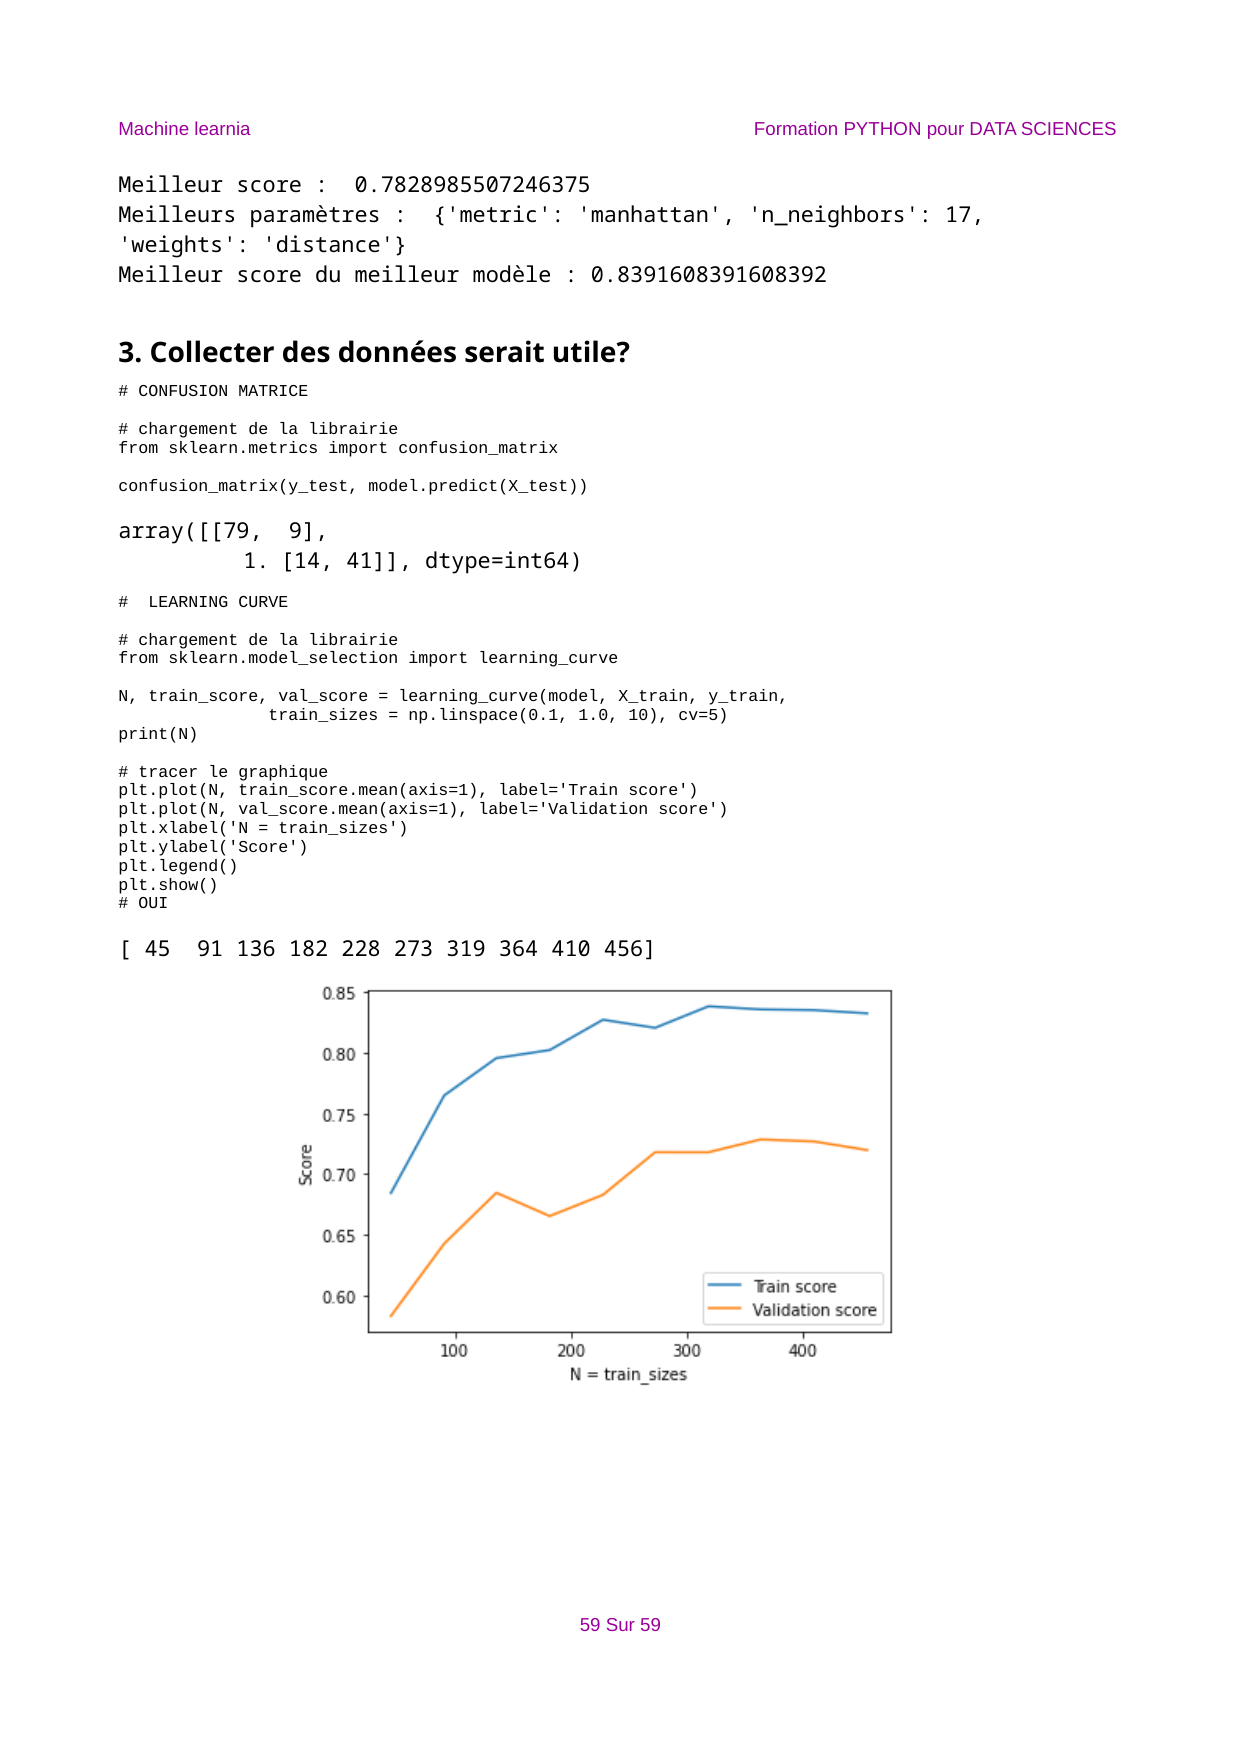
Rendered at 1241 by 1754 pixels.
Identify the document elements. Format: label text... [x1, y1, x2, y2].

text # chargement de la librairie [118, 421, 1122, 439]
text array([[79, 9], [118, 515, 1122, 545]
text plt.plot(N, val_score.mean(axis=1), label='Validation score') [118, 801, 1122, 820]
text plt.ylabel('Score') [118, 838, 1122, 857]
text print(N) [118, 725, 1122, 744]
text # chargement de la librairie [118, 631, 1122, 650]
text # LEARNING CURVE [118, 593, 1122, 612]
picture [282, 981, 958, 1393]
list [14, 41]], dtype=int64) [243, 545, 1122, 574]
text Meilleur score : 0.7828985507246375 [118, 169, 1122, 199]
text confusion_matrix(y_test, model.predict(X_test)) [118, 477, 1122, 496]
text Meilleur score du meilleur modèle : 0.8391608391608392 [118, 258, 1122, 288]
text # CONFUSION MATRICE [118, 383, 1122, 402]
text N, train_score, val_score = learning_curve(model, X_train, y_train, [118, 688, 1122, 707]
text # OUI [118, 895, 1122, 914]
subtitle 3. Collecter des données serait utile? [118, 332, 1122, 371]
text [ 45 91 136 182 228 273 319 364 410 456] [118, 933, 1122, 963]
text from sklearn.metrics import confusion_matrix [118, 439, 1122, 458]
text Meilleurs paramètres : {'metric': 'manhattan', 'n_neighbors': 17, 'weights': 'distance'} [118, 199, 1122, 258]
text # tracer le graphique [118, 763, 1122, 782]
text plt.legend() [118, 857, 1122, 876]
text train_sizes = np.linspace(0.1, 1.0, 10), cv=5) [118, 707, 1122, 725]
text plt.show() [118, 876, 1122, 895]
text plt.xlabel('N = train_sizes') [118, 820, 1122, 838]
text plt.plot(N, train_score.mean(axis=1), label='Train score') [118, 782, 1122, 801]
text from sklearn.model_selection import learning_curve [118, 650, 1122, 669]
